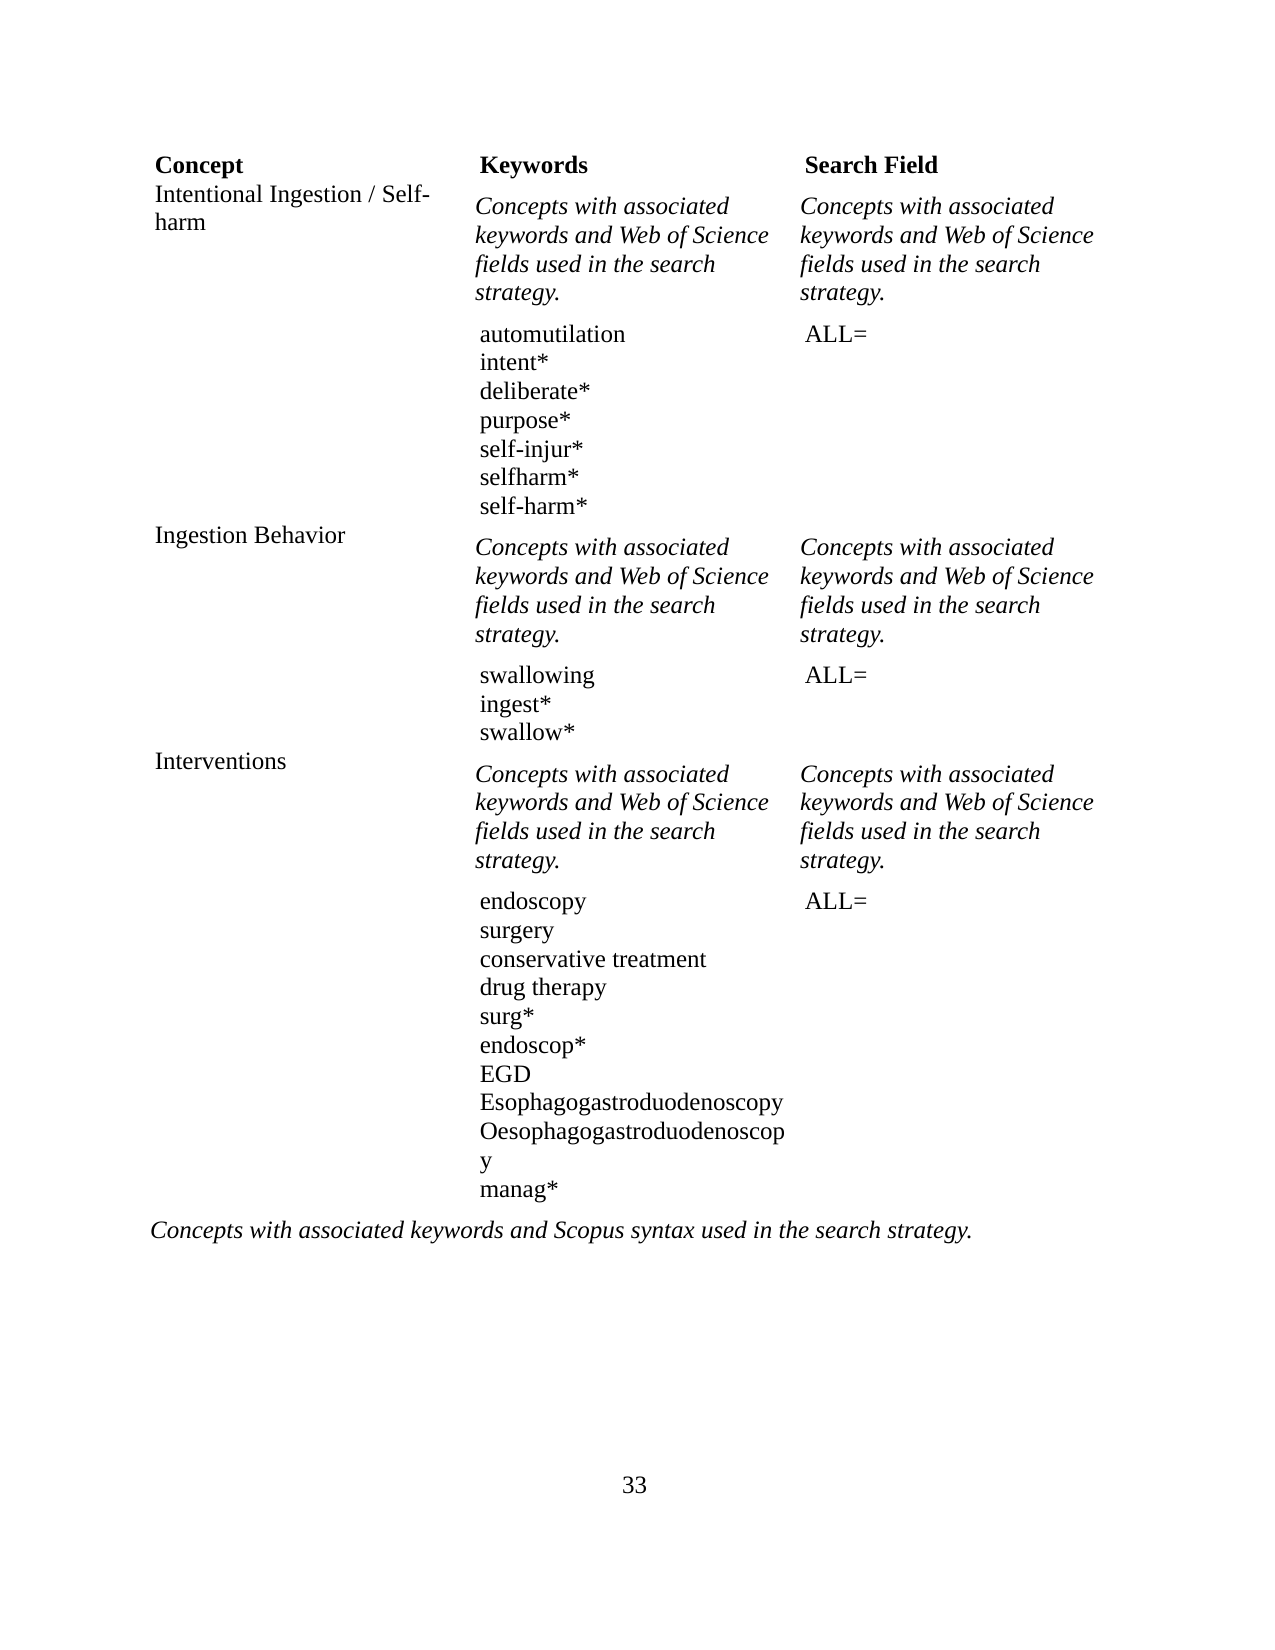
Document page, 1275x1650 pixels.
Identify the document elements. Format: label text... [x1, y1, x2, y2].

table_cell Intentional Ingestion / Self-harm [150, 179, 475, 520]
table_cell self-harm* [475, 491, 800, 520]
table_cell Interventions [150, 746, 475, 1202]
table_cell manag* [475, 1174, 800, 1202]
table_header ALL= [800, 660, 1125, 689]
text Concepts with associated keywords and Scopus syntax used in the search strategy. [150, 1215, 1125, 1244]
table_cell Concepts with associated keywords and Web of Science fields used in the search strategy. [475, 746, 800, 886]
table_header ALL= [800, 886, 1125, 915]
table_cell endoscop* [475, 1030, 800, 1059]
table_cell surgery [475, 915, 800, 944]
table_cell swallow* [475, 718, 800, 746]
table_cell [800, 915, 1125, 1202]
table_header swallowing [475, 660, 800, 689]
table_cell [800, 689, 1125, 746]
table_cell Esophagogastroduodenoscopy [475, 1088, 800, 1116]
table_header endoscopy [475, 886, 800, 915]
table_header automutilation [475, 319, 800, 347]
table_cell Concepts with associated keywords and Web of Science fields used in the search strategy. [475, 520, 800, 660]
table_cell intent* [475, 348, 800, 376]
table_cell selfharm* [475, 463, 800, 491]
table_cell Concepts with associated keywords and Web of Science fields used in the search strategy. [800, 746, 1125, 886]
table_header ALL= [800, 319, 1125, 347]
table_cell self-injur* [475, 434, 800, 462]
table_cell deliberate* [475, 376, 800, 405]
table_cell drug therapy [475, 973, 800, 1001]
table_cell purpose* [475, 405, 800, 434]
table_cell Oesophagogastroduodenoscopy [475, 1116, 800, 1174]
table_cell EGD [475, 1059, 800, 1087]
table_cell surg* [475, 1001, 800, 1030]
table_cell Ingestion Behavior [150, 520, 475, 746]
table_cell Concepts with associated keywords and Web of Science fields used in the search strategy. [800, 520, 1125, 660]
table_cell conservative treatment [475, 944, 800, 972]
table_cell Concepts with associated keywords and Web of Science fields used in the search strategy. [475, 179, 800, 319]
table_cell ingest* [475, 689, 800, 717]
table_cell [800, 347, 1125, 520]
table_header Search Field [800, 150, 1125, 179]
table_header Keywords [475, 150, 800, 179]
table_cell Concepts with associated keywords and Web of Science fields used in the search strategy. [800, 179, 1125, 319]
table_header Concept [150, 150, 475, 179]
